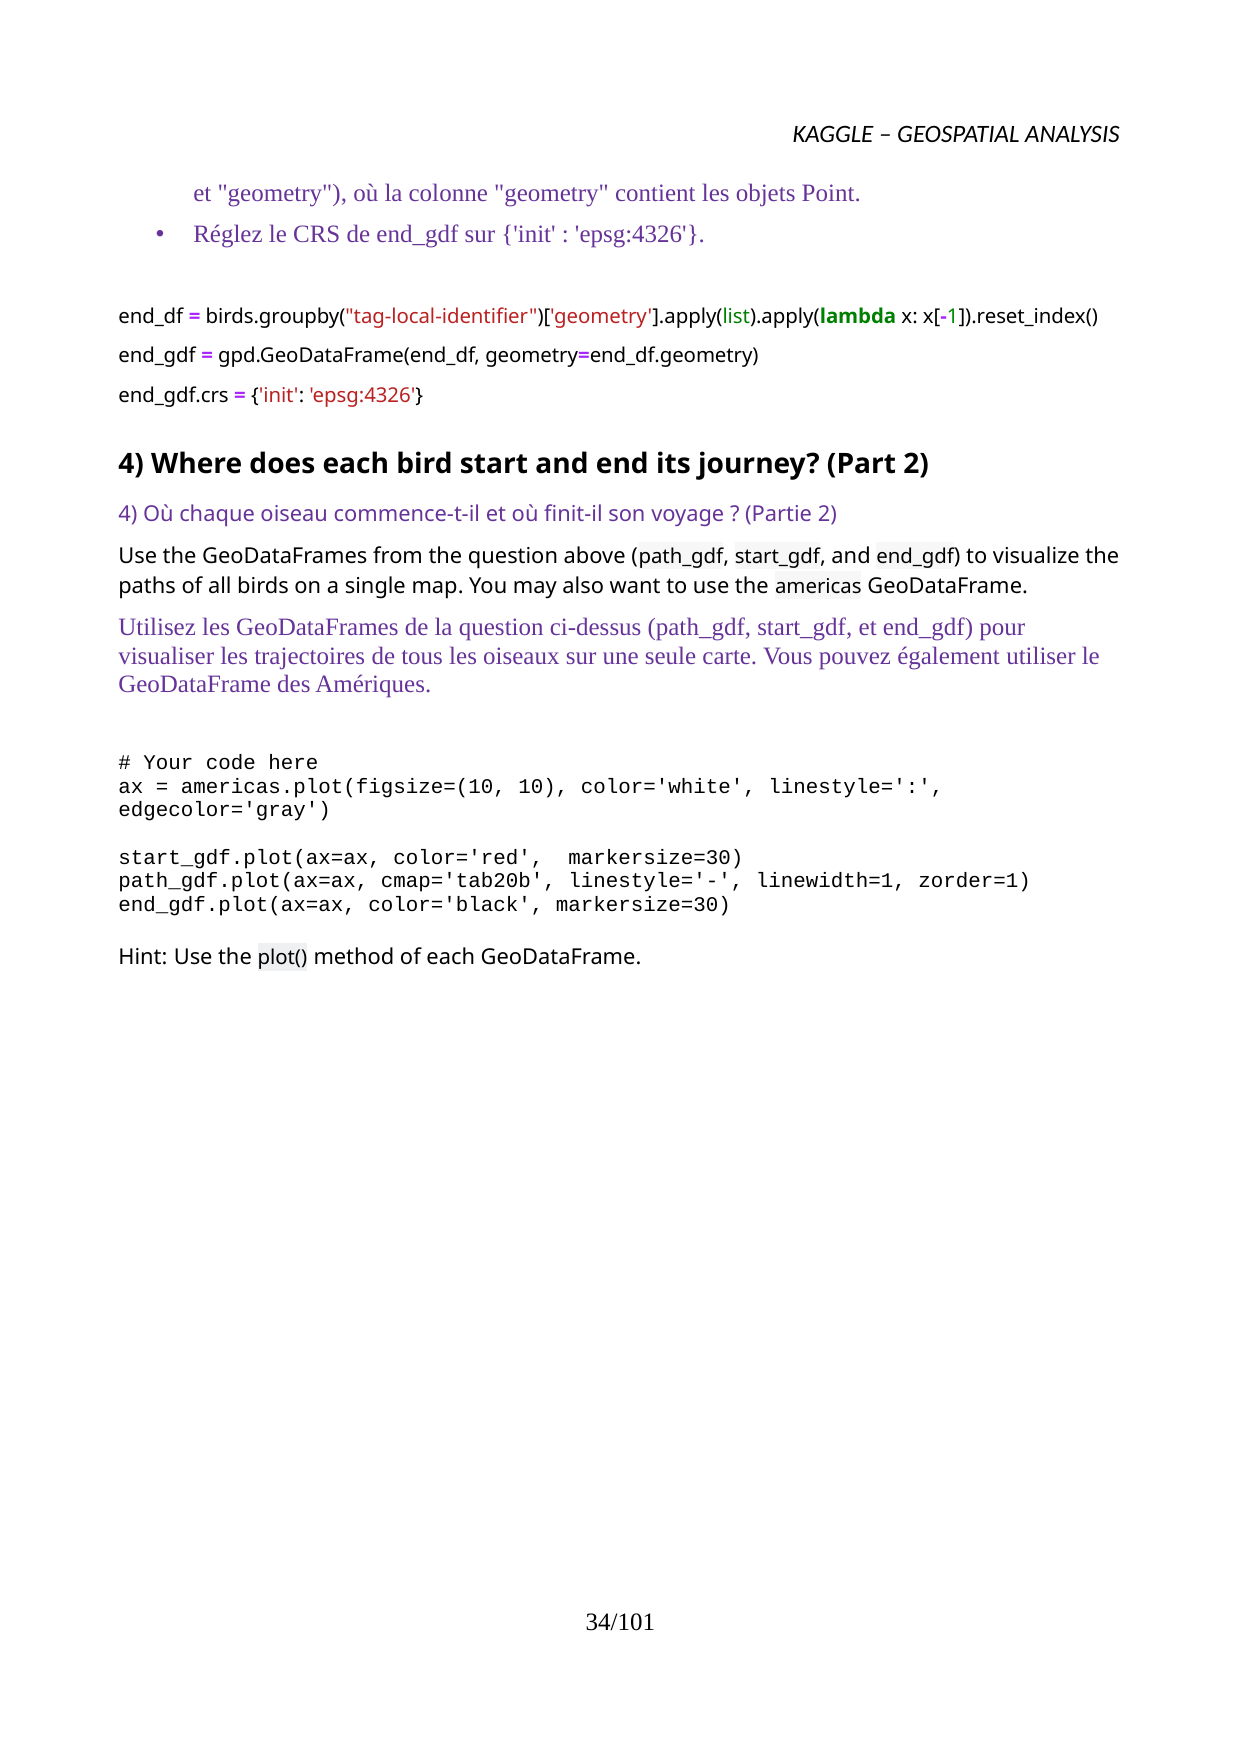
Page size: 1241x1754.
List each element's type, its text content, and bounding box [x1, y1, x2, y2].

text end_df = birds.groupby("tag-local-identifier")['geometry'].apply(list).apply(lambda x: x[-1]).reset_index() [118, 302, 1122, 329]
text # Your code here [118, 752, 1122, 776]
text 4) Où chaque oiseau commence-t-il et où finit-il son voyage ? (Partie 2) [118, 498, 1122, 527]
list Réglez le CRS de end_gdf sur {'init' : 'epsg:4326'}. [156, 219, 1122, 248]
text path_gdf.plot(ax=ax, cmap='tab20b', linestyle='-', linewidth=1, zorder=1) [118, 870, 1122, 894]
text start_gdf.plot(ax=ax, color='red', markersize=30) [118, 847, 1122, 870]
subtitle 4) Where does each bird start and end its journey? (Part 2) [118, 443, 1122, 482]
text ax = americas.plot(figsize=(10, 10), color='white', linestyle=':', edgecolor='gray') [118, 776, 1122, 823]
text Hint: Use the plot() method of each GeoDataFrame. [118, 941, 1122, 971]
text end_gdf.plot(ax=ax, color='black', markersize=30) [118, 894, 1122, 918]
text end_gdf = gpd.GeoDataFrame(end_df, geometry=end_df.geometry) [118, 341, 1122, 369]
list et "geometry"), où la colonne "geometry" contient les objets Point. [156, 178, 1122, 207]
text Utilisez les GeoDataFrames de la question ci-dessus (path_gdf, start_gdf, et end_gdf) pour visualiser les trajectoires de tous les oiseaux sur une seule carte. Vous pouvez également utiliser le GeoDataFrame des Amériques. [118, 612, 1122, 698]
text Use the GeoDataFrames from the question above (path_gdf, start_gdf, and end_gdf) to visualize the paths of all birds on a single map. You may also want to use the americas GeoDataFrame. [118, 540, 1122, 599]
text end_gdf.crs = {'init': 'epsg:4326'} [118, 380, 1122, 408]
